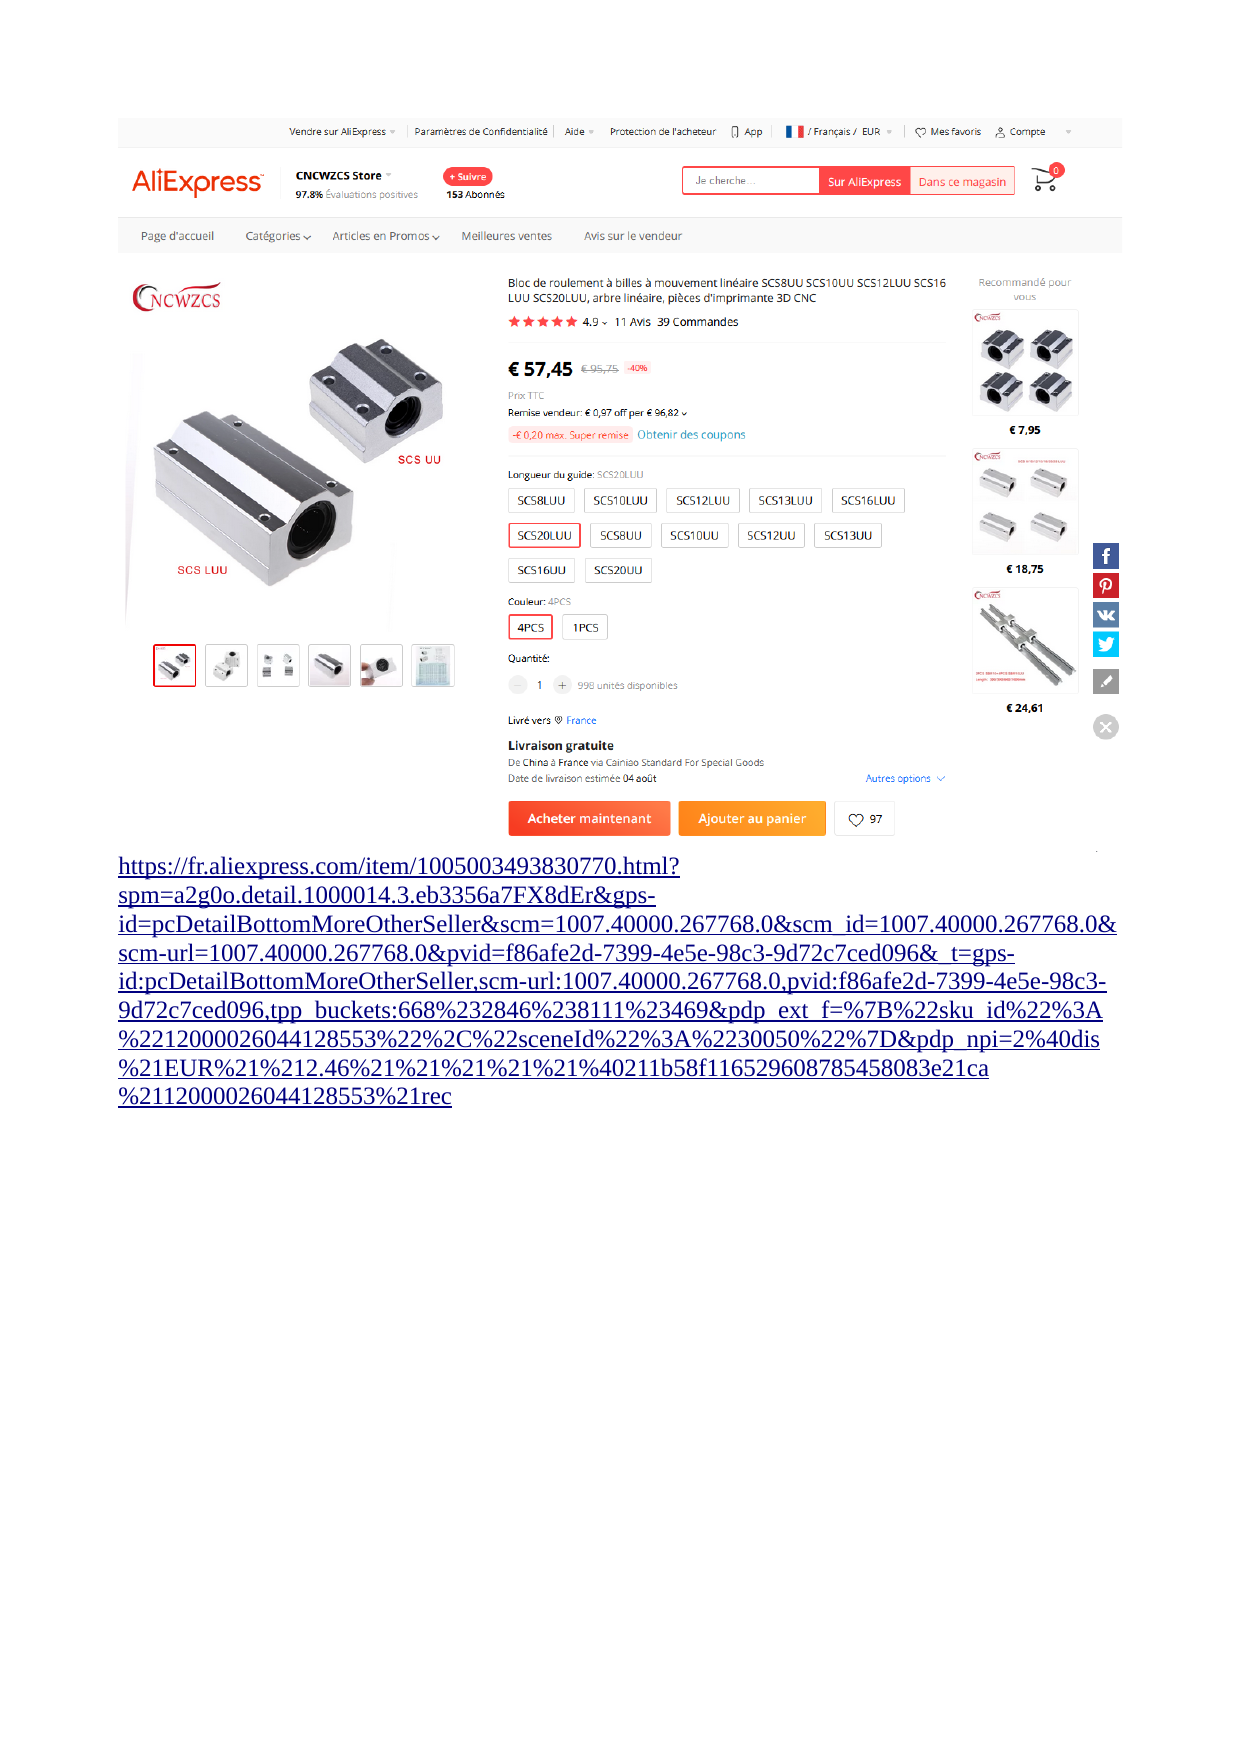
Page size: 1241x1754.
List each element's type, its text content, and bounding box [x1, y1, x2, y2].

text https://fr.aliexpress.com/item/1005003493830770.html?spm=a2g0o.detail.1000014.3.eb3356a7FX8dEr&gps-id=pcDetailBottomMoreOtherSeller&scm=1007.40000.267768.0&scm_id=1007.40000.267768.0&scm-url=1007.40000.267768.0&pvid=f86afe2d-7399-4e5e-98c3-9d72c7ced096&_t=gps-id:pcDetailBottomMoreOtherSeller,scm-url:1007.40000.267768.0,pvid:f86afe2d-7399-4e5e-98c3-9d72c7ced096,tpp_buckets:668%232846%238111%23469&pdp_ext_f=%7B%22sku_id%22%3A%2212000026044128553%22%2C%22sceneId%22%3A%2230050%22%7D&pdp_npi=2%40dis%21EUR%21%212.46%21%21%21%21%21%40211b58f116529608785458083e21ca%2112000026044128553%21rec [118, 852, 1122, 1110]
picture [118, 118, 1123, 852]
